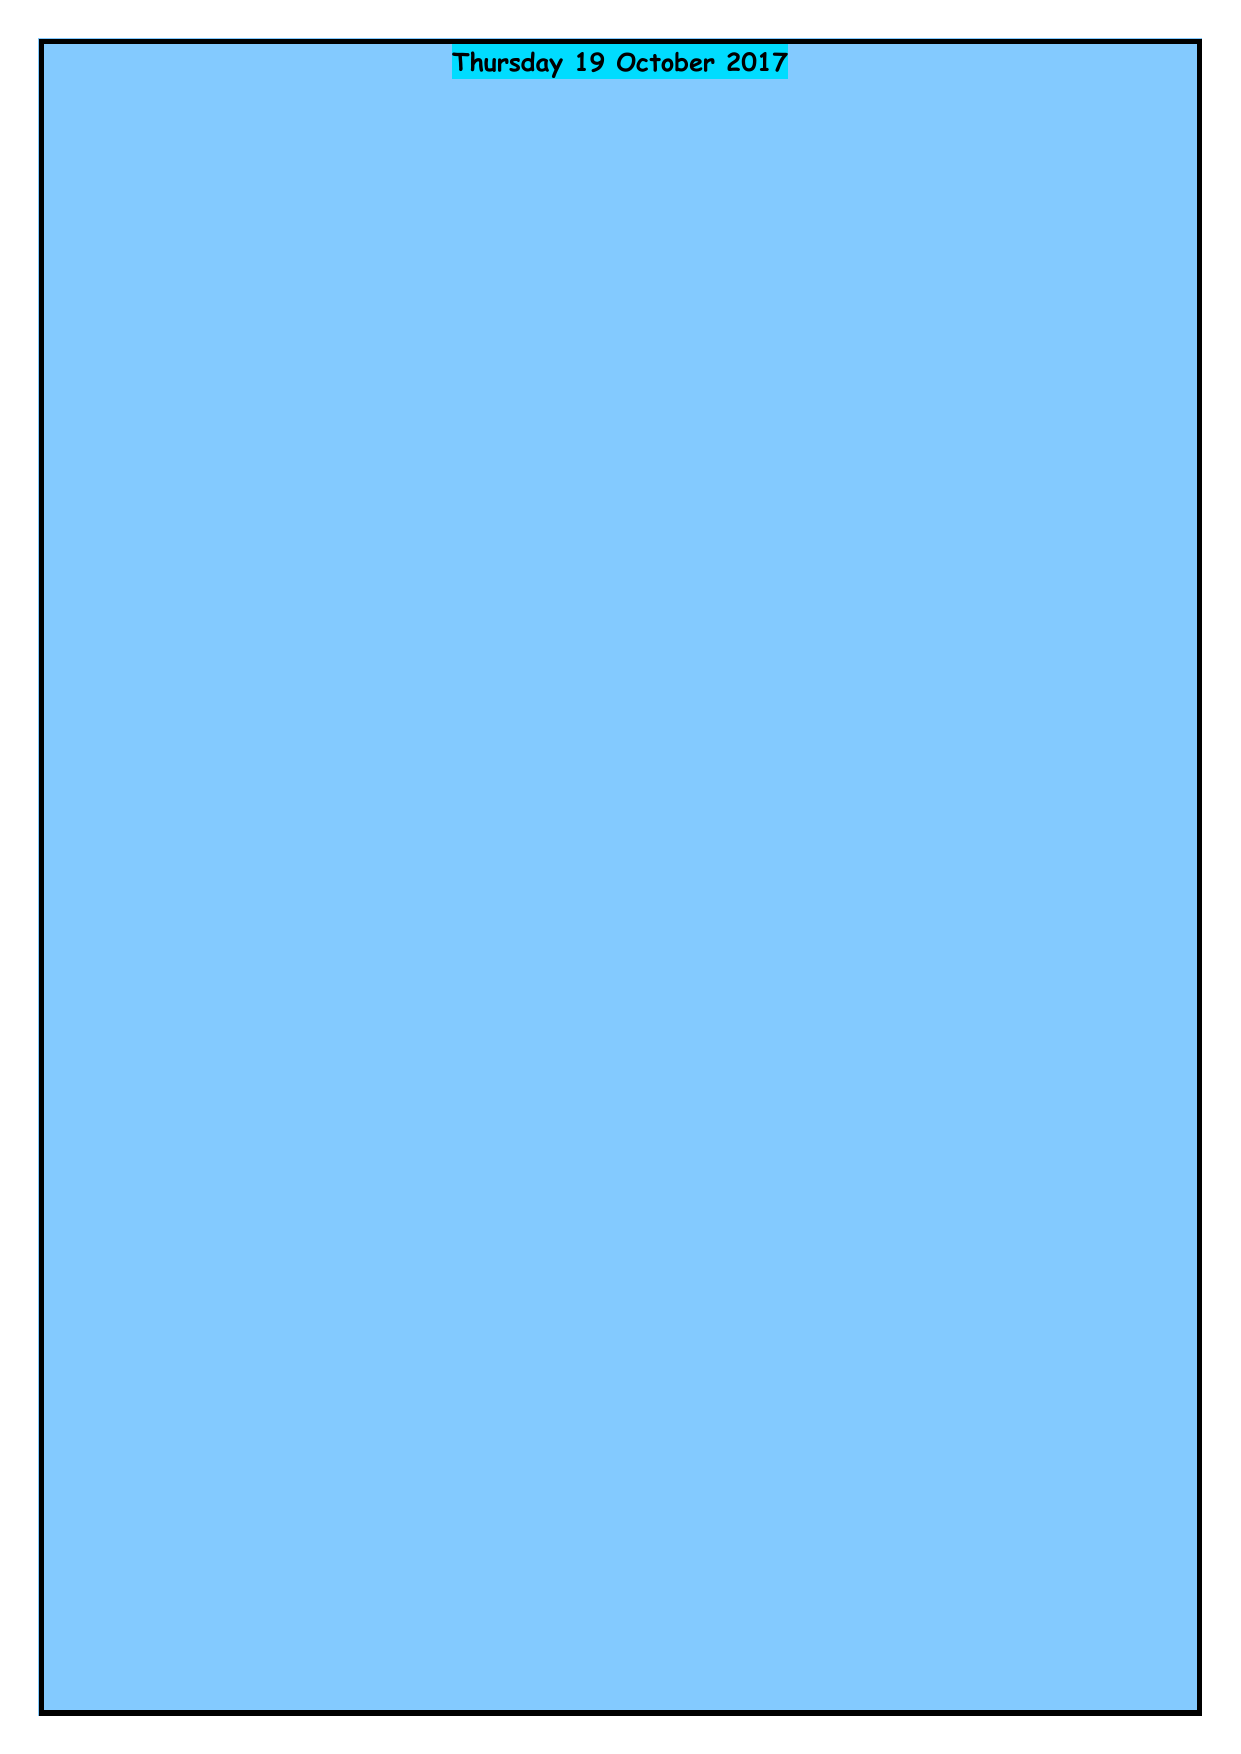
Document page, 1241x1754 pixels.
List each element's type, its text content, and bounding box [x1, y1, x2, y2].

text Thursday 19 October 2017 [44, 44, 1197, 79]
